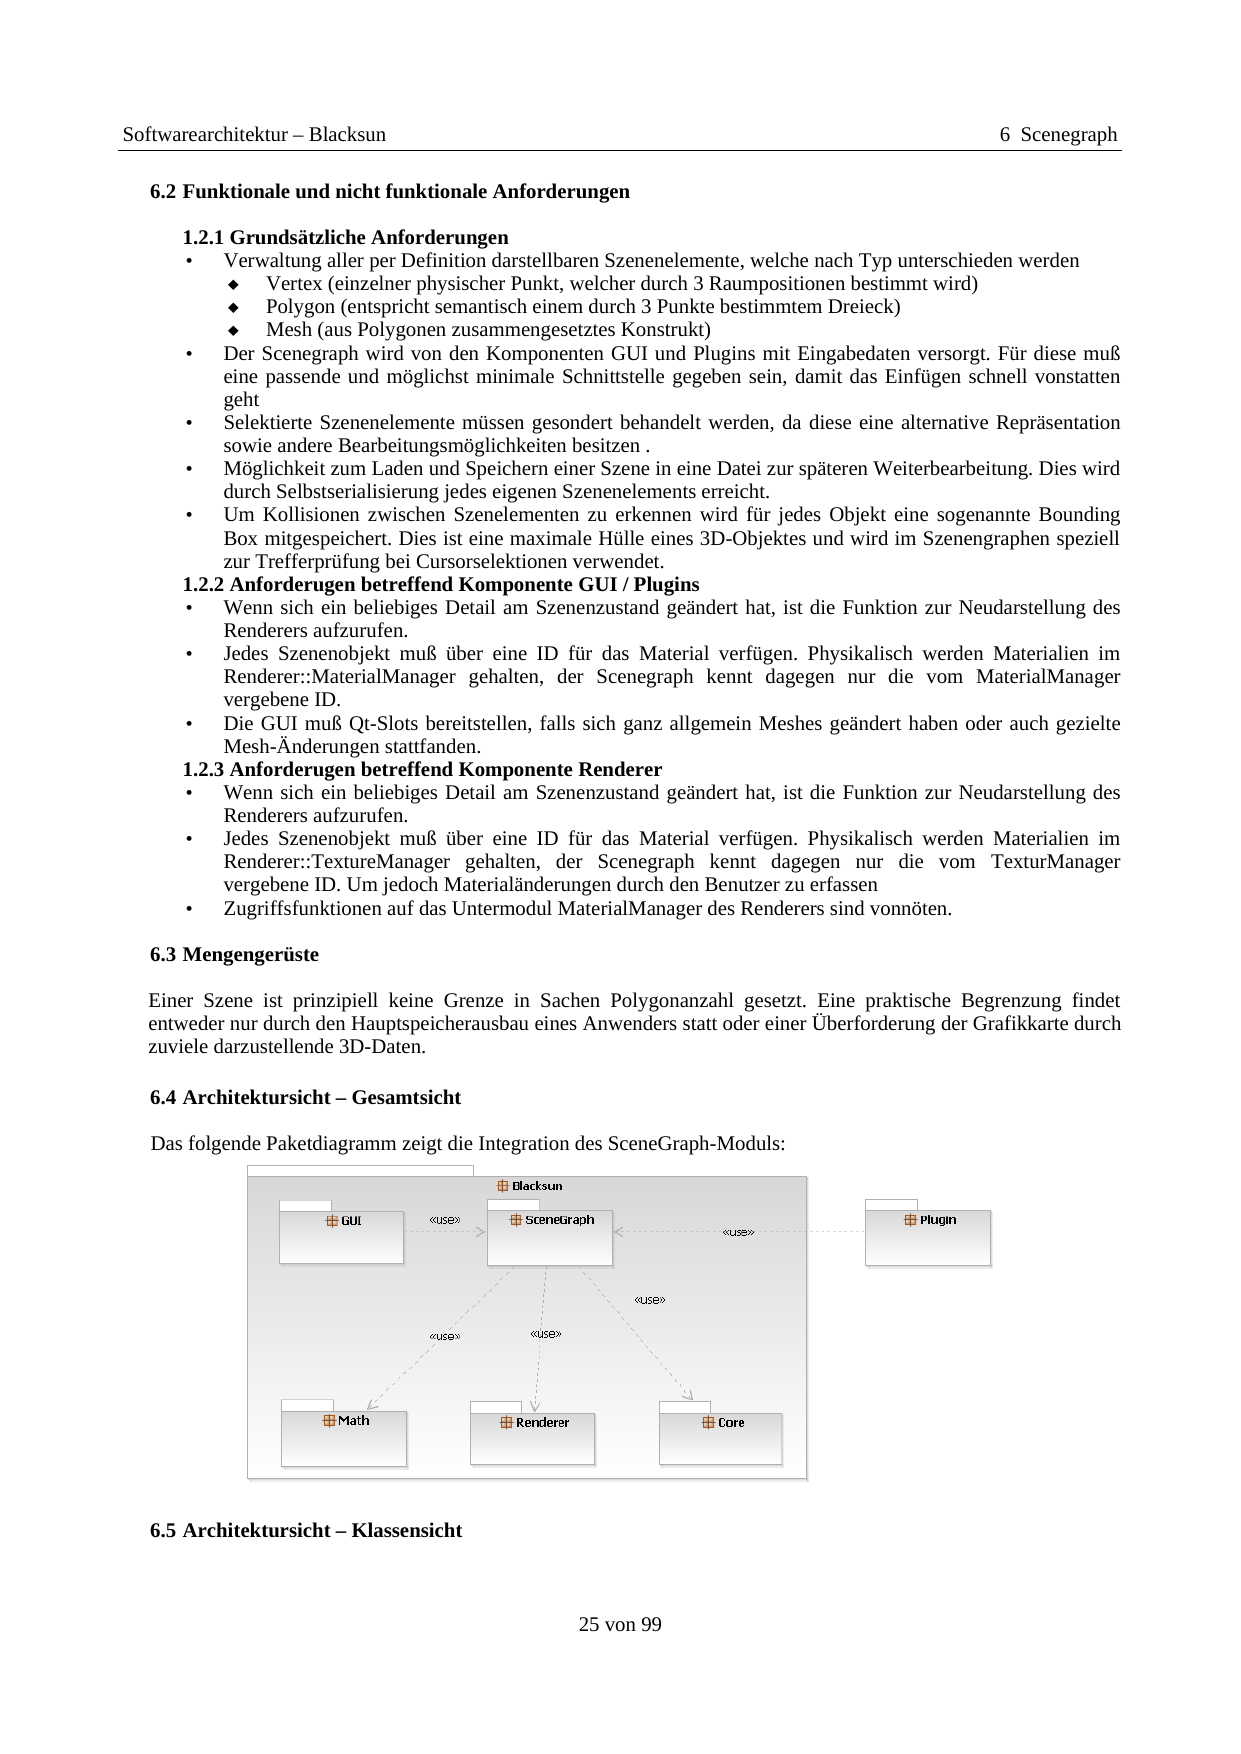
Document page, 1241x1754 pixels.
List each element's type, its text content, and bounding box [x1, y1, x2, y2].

list Möglichkeit zum Laden und Speichern einer Szene in eine Datei zur späteren Weiterbearbeitung. Dies wird durch Selbstserialisierung jedes eigenen Szenenelements erreicht. [186, 457, 1122, 503]
list Mesh (aus Polygonen zusammengesetztes Konstrukt) [228, 318, 1122, 341]
list Polygon (entspricht semantisch einem durch 3 Punkte bestimmtem Dreieck) [228, 295, 1122, 318]
list Jedes Szenenobjekt muß über eine ID für das Material verfügen. Physikalisch werden Materialien im Renderer::MaterialManager gehalten, der Scenegraph kennt dagegen nur die vom MaterialManager vergebene ID. [186, 642, 1122, 711]
subtitle Mengengerüste [145, 943, 1122, 966]
list Verwaltung aller per Definition darstellbaren Szenenelemente, welche nach Typ unterschieden werden [186, 249, 1122, 272]
subtitle Architektursicht – Klassensicht [145, 1518, 1122, 1542]
list Um Kollisionen zwischen Szenelementen zu erkennen wird für jedes Objekt eine sogenannte Bounding Box mitgespeichert. Dies ist eine maximale Hülle eines 3D-Objektes und wird im Szenengraphen speziell zur Trefferprüfung bei Cursorselektionen verwendet. [186, 503, 1122, 573]
subtitle Anforderugen betreffend Komponente GUI / Plugins [177, 573, 1122, 596]
subtitle Funktionale und nicht funktionale Anforderungen [145, 179, 1122, 203]
list Die GUI muß Qt-Slots bereitstellen, falls sich ganz allgemein Meshes geändert haben oder auch gezielte Mesh-Änderungen stattfanden. [186, 711, 1122, 758]
subtitle Anforderugen betreffend Komponente Renderer [177, 758, 1122, 781]
subtitle Architektursicht – Gesamtsicht [145, 1086, 1122, 1109]
list Der Scenegraph wird von den Komponenten GUI und Plugins mit Eingabedaten versorgt. Für diese muß eine passende und möglichst minimale Schnittstelle gegeben sein, damit das Einfügen schnell vonstatten geht [186, 341, 1122, 411]
list Zugriffsfunktionen auf das Untermodul MaterialManager des Renderers sind vonnöten. [186, 896, 1122, 919]
list Selektierte Szenenelemente müssen gesondert behandelt werden, da diese eine alternative Repräsentation sowie andere Bearbeitungsmöglichkeiten besitzen . [186, 411, 1122, 457]
text Das folgende Paketdiagramm zeigt die Integration des SceneGraph-Moduls: [150, 1132, 1122, 1155]
list Wenn sich ein beliebiges Detail am Szenenzustand geändert hat, ist die Funktion zur Neudarstellung des Renderers aufzurufen. [186, 781, 1122, 827]
list Vertex (einzelner physischer Punkt, welcher durch 3 Raumpositionen bestimmt wird) [228, 272, 1122, 295]
picture [237, 1155, 1003, 1491]
subtitle Grundsätzliche Anforderungen [177, 226, 1122, 249]
list Jedes Szenenobjekt muß über eine ID für das Material verfügen. Physikalisch werden Materialien im Renderer::TextureManager gehalten, der Scenegraph kennt dagegen nur die vom TexturManager vergebene ID. Um jedoch Materialänderungen durch den Benutzer zu erfassen [186, 827, 1122, 896]
text Einer Szene ist prinzipiell keine Grenze in Sachen Polygonanzahl gesetzt. Eine praktische Begrenzung findet entweder nur durch den Hauptspeicherausbau eines Anwenders statt oder einer Überforderung der Grafikkarte durch zuviele darzustellende 3D-Daten. [148, 989, 1122, 1058]
list Wenn sich ein beliebiges Detail am Szenenzustand geändert hat, ist die Funktion zur Neudarstellung des Renderers aufzurufen. [186, 596, 1122, 642]
